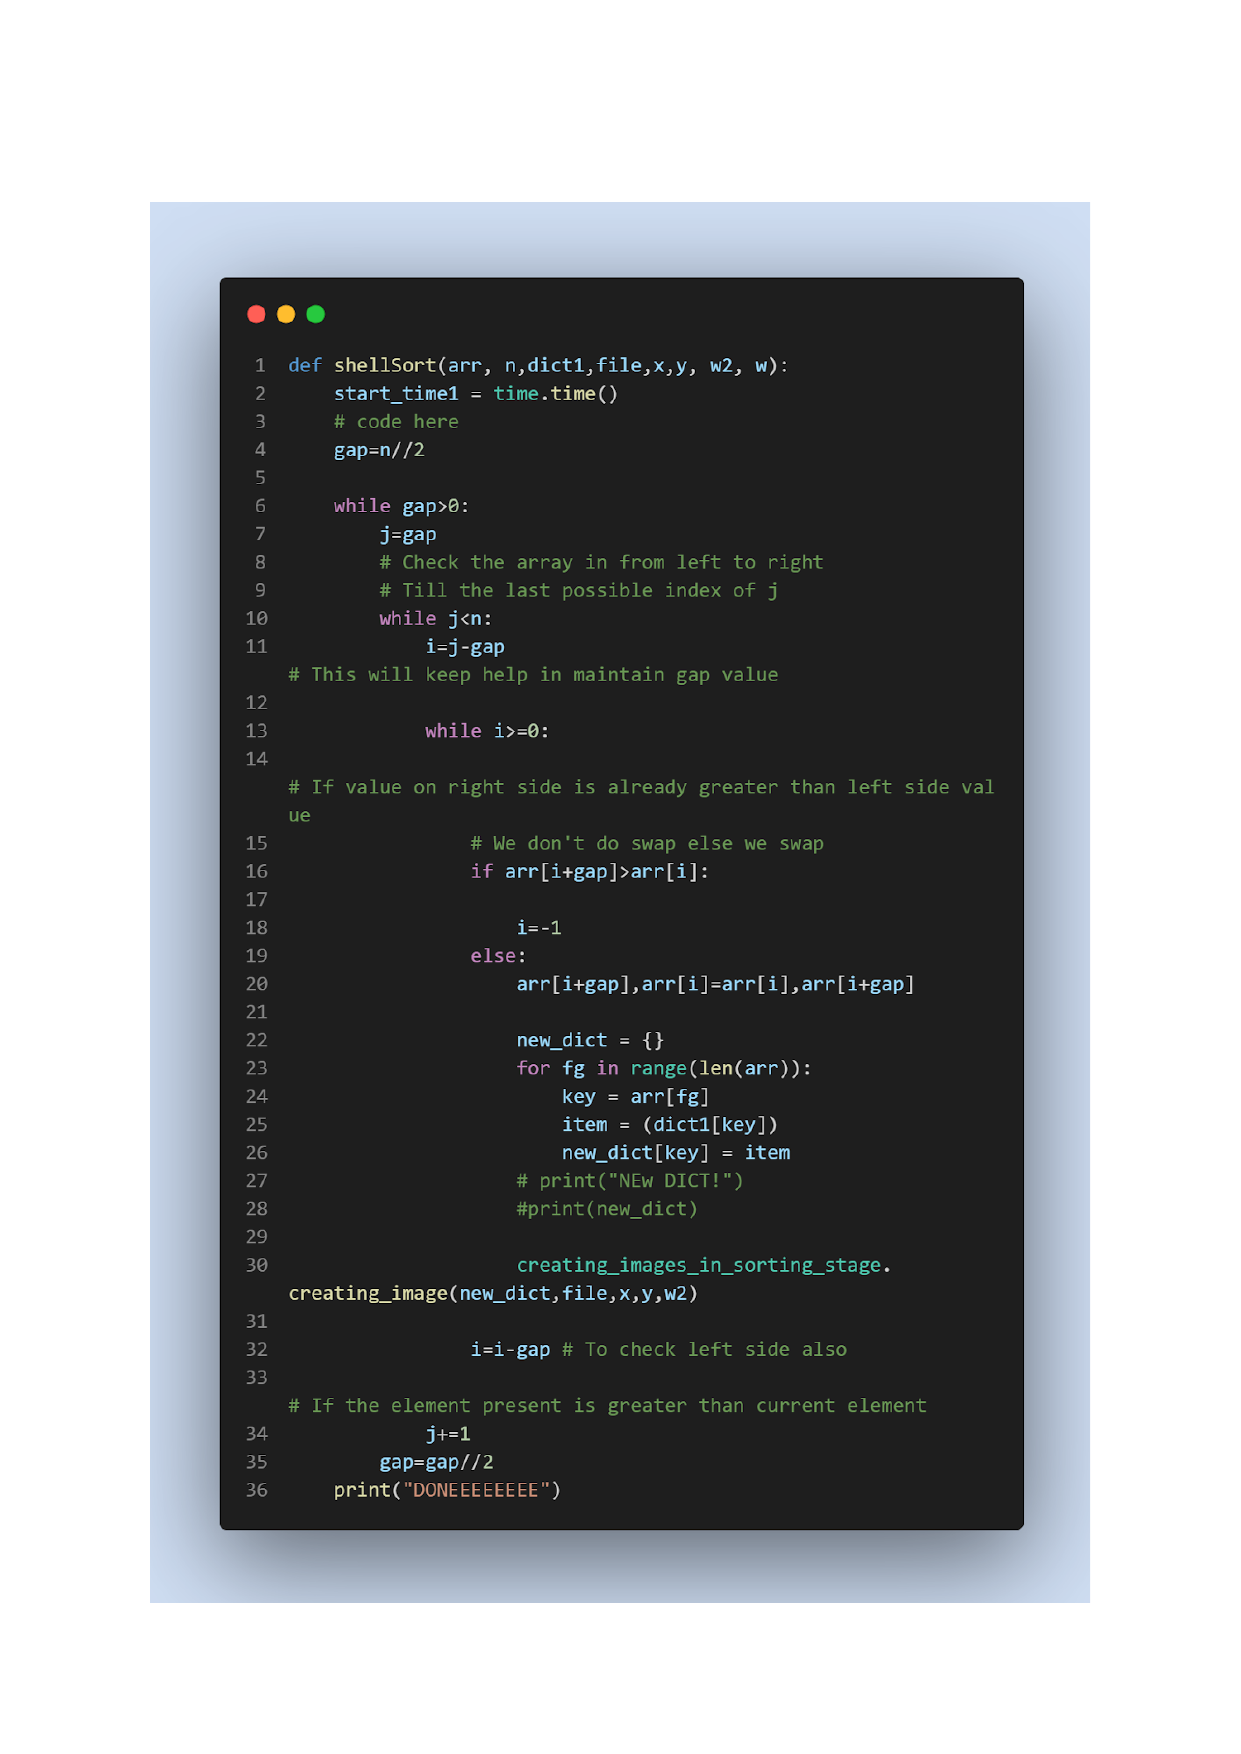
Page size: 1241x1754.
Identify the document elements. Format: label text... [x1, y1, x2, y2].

text Bubble sort is a simple comparison-based sorting algorithm that repeatedly steps through the list, compares adjacent elements and swaps them if they are in the wrong order. The algorithm repeatedly steps through the list until no swaps are needed, indicating that the list is sorted. [150, 150, 1090, 202]
